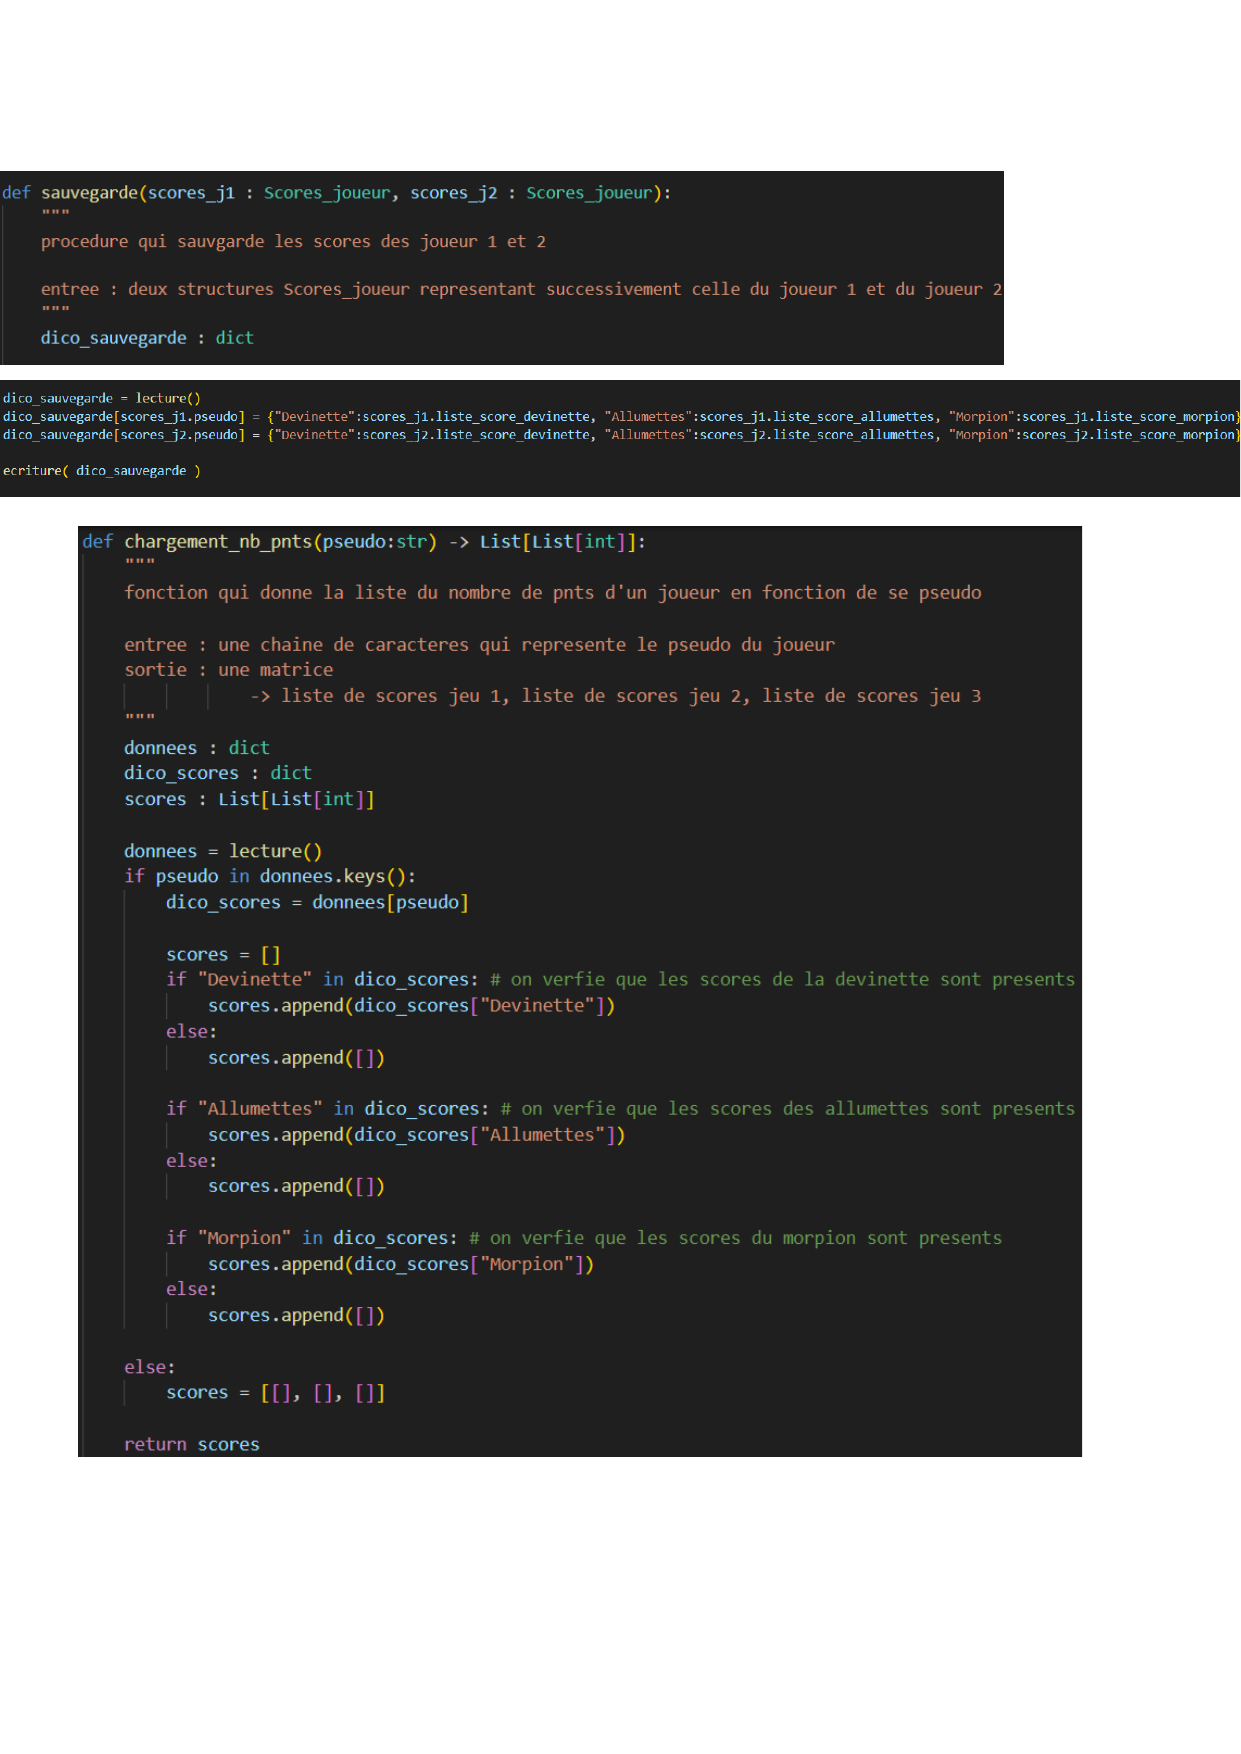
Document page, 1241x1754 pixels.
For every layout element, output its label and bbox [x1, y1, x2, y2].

picture [0, 171, 1004, 365]
picture [78, 526, 1083, 1457]
picture [0, 380, 1241, 497]
